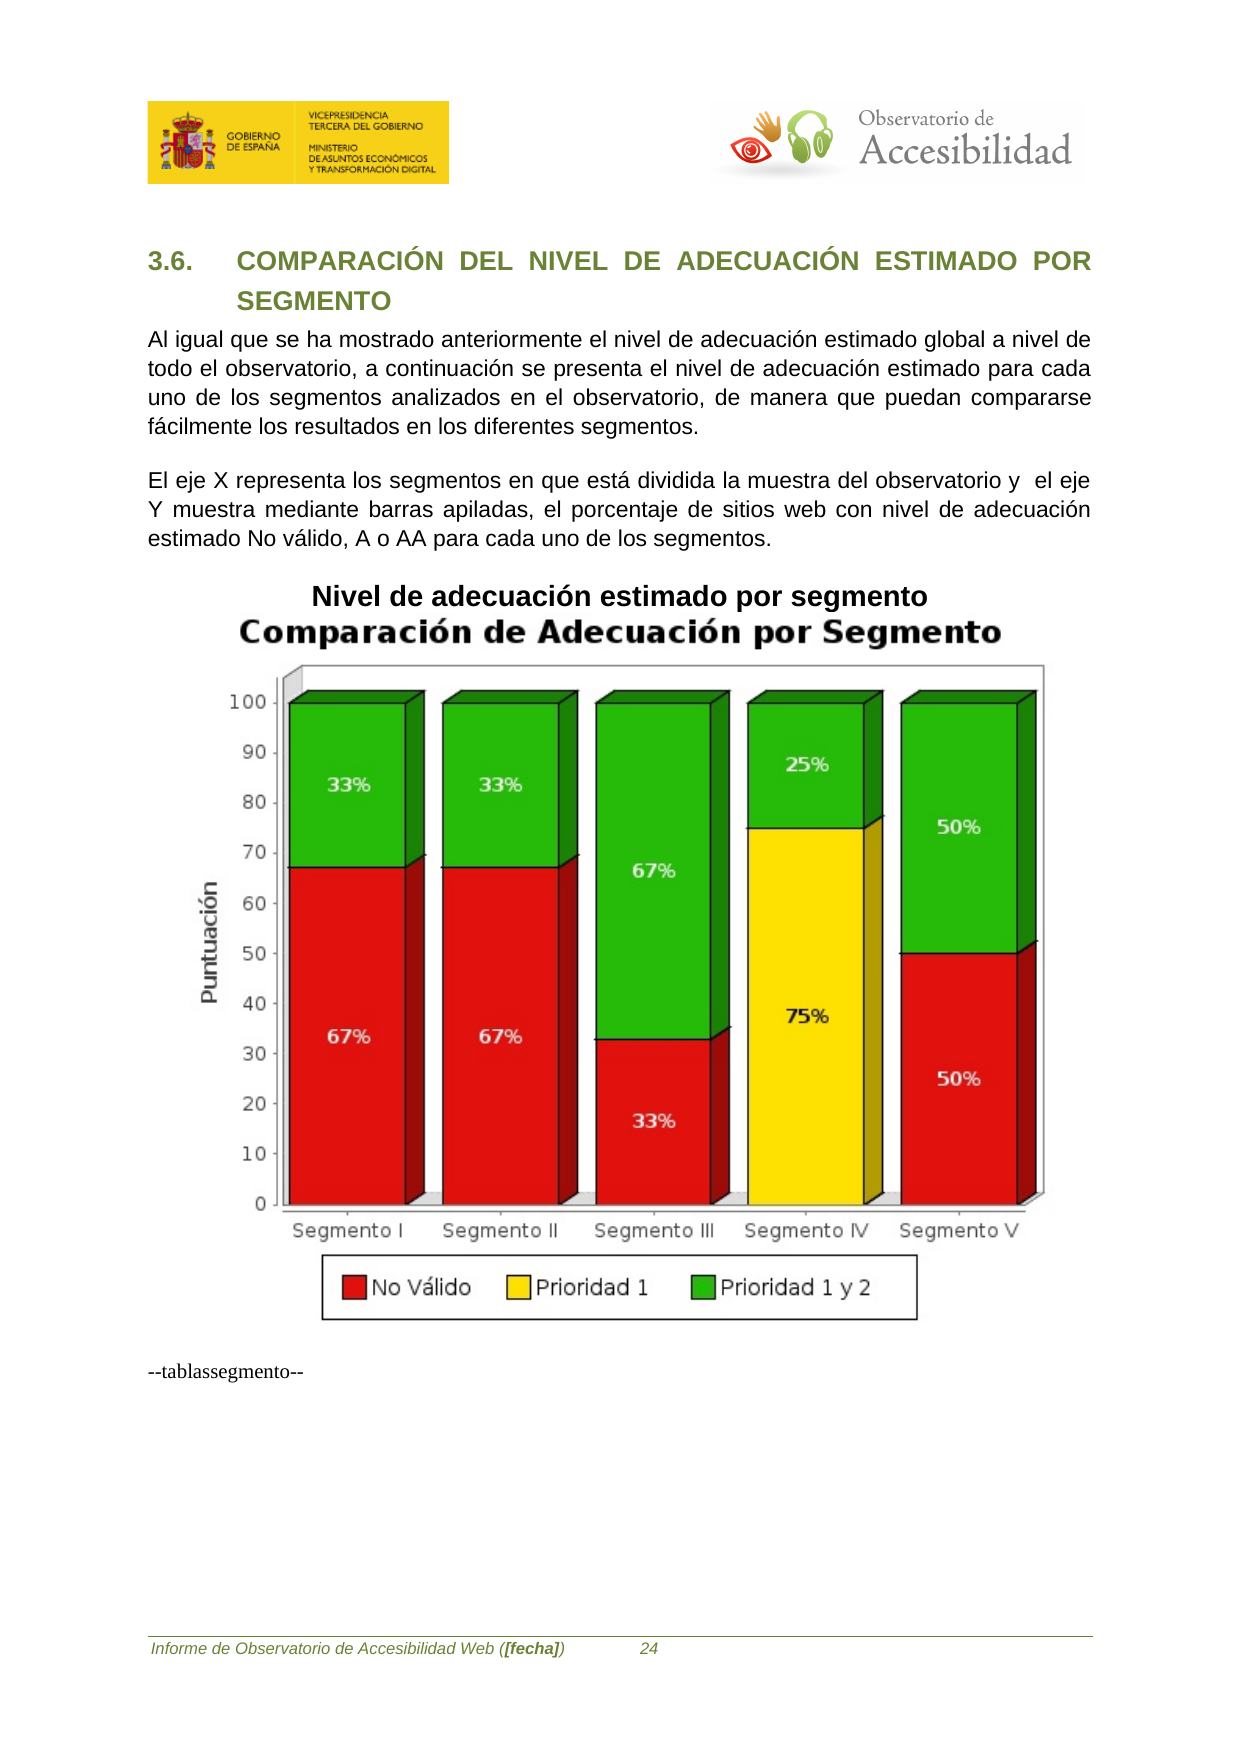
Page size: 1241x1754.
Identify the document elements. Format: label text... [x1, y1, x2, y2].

text Nivel de adecuación estimado por segmento [148, 579, 1092, 612]
subtitle Comparación del nivel de adecuación estimado por segmento [148, 245, 1092, 317]
text El eje X representa los segmentos en que está dividida la muestra del observatorio y el eje Y muestra mediante barras apiladas, el porcentaje de sitios web con nivel de adecuación estimado No válido, A o AA para cada uno de los segmentos. [148, 467, 1092, 551]
picture [178, 612, 1062, 1322]
text --tablassegmento-- [148, 1359, 1092, 1383]
text Al igual que se ha mostrado anteriormente el nivel de adecuación estimado global a nivel de todo el observatorio, a continuación se presenta el nivel de adecuación estimado para cada uno de los segmentos analizados en el observatorio, de manera que puedan compararse fácilmente los resultados en los diferentes segmentos. [148, 326, 1092, 439]
picture [147, 101, 450, 184]
picture [710, 101, 1086, 184]
